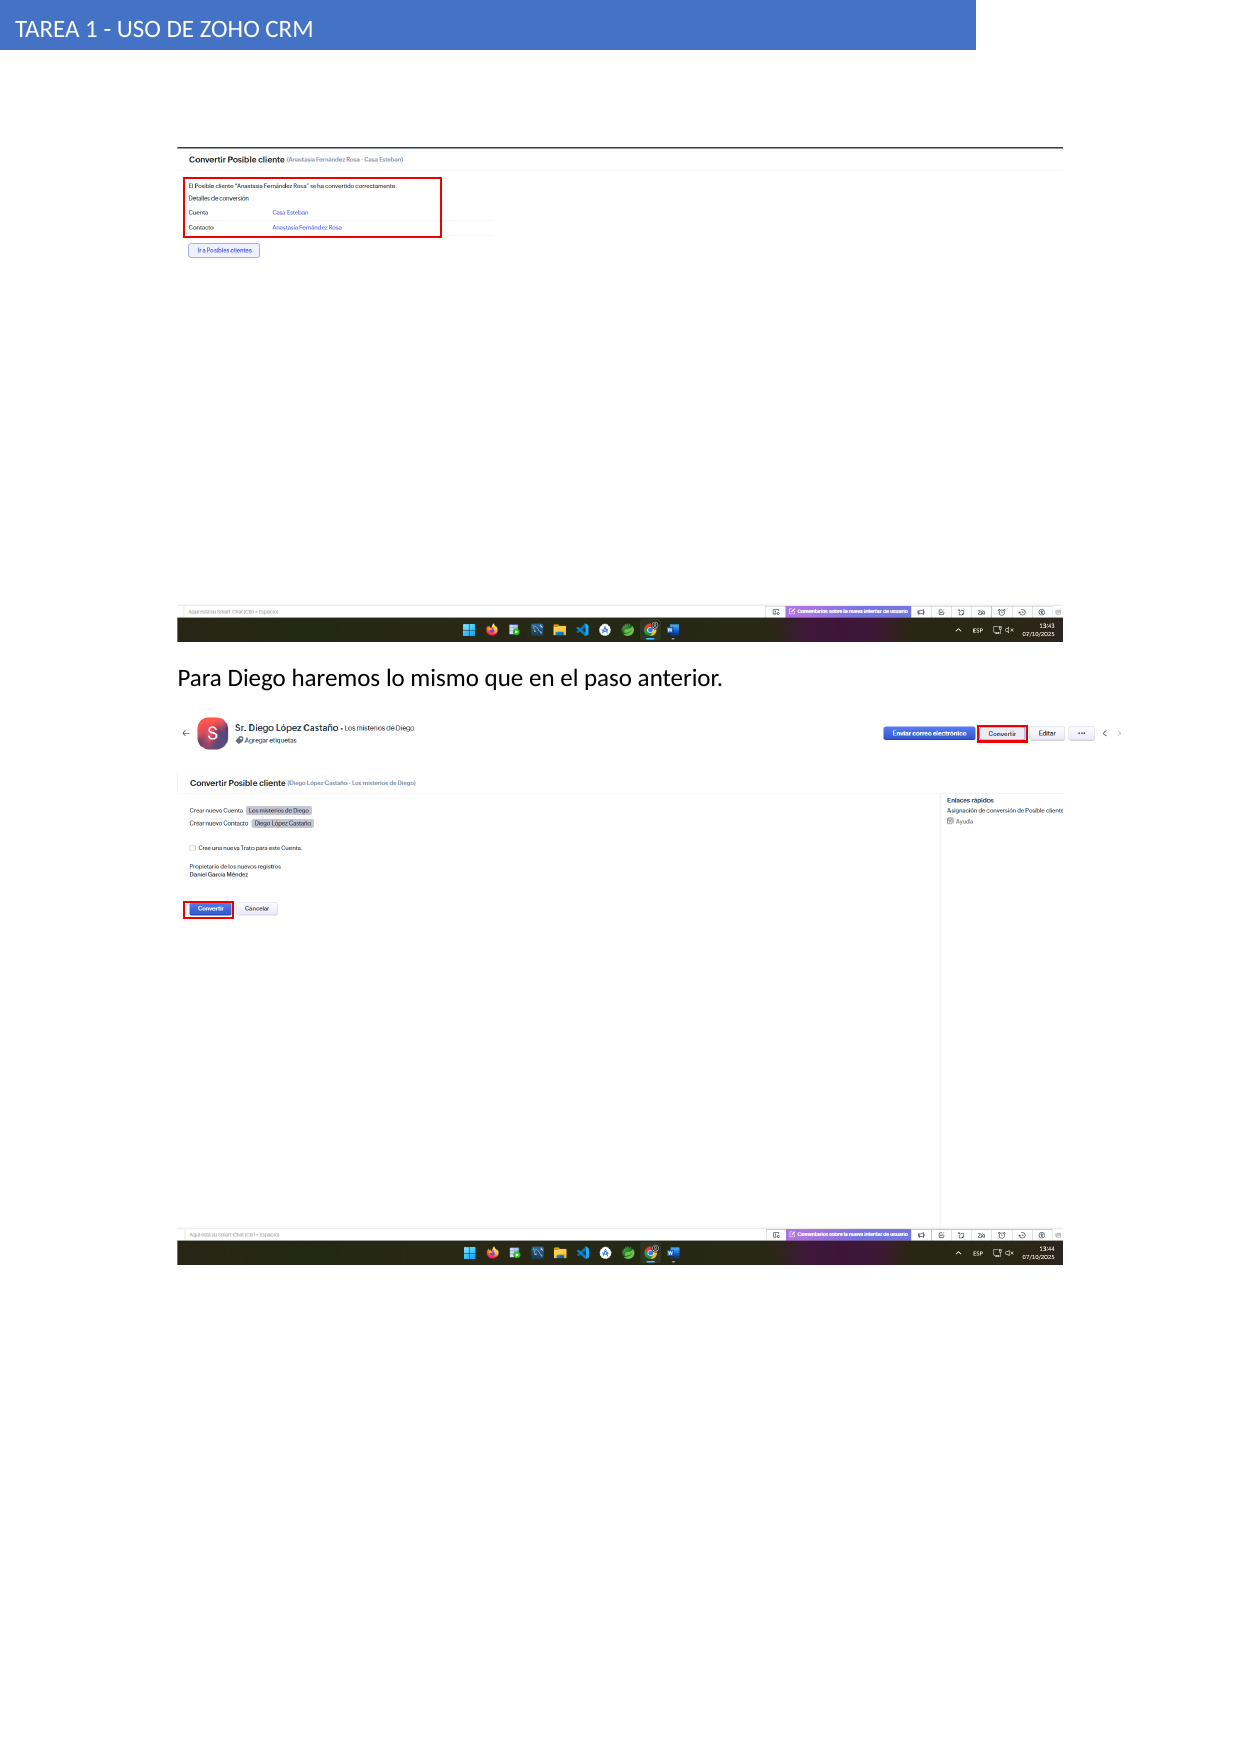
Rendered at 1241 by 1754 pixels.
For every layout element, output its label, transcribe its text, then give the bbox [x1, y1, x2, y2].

text Para Diego haremos lo mismo que en el paso anterior. [177, 662, 1063, 693]
